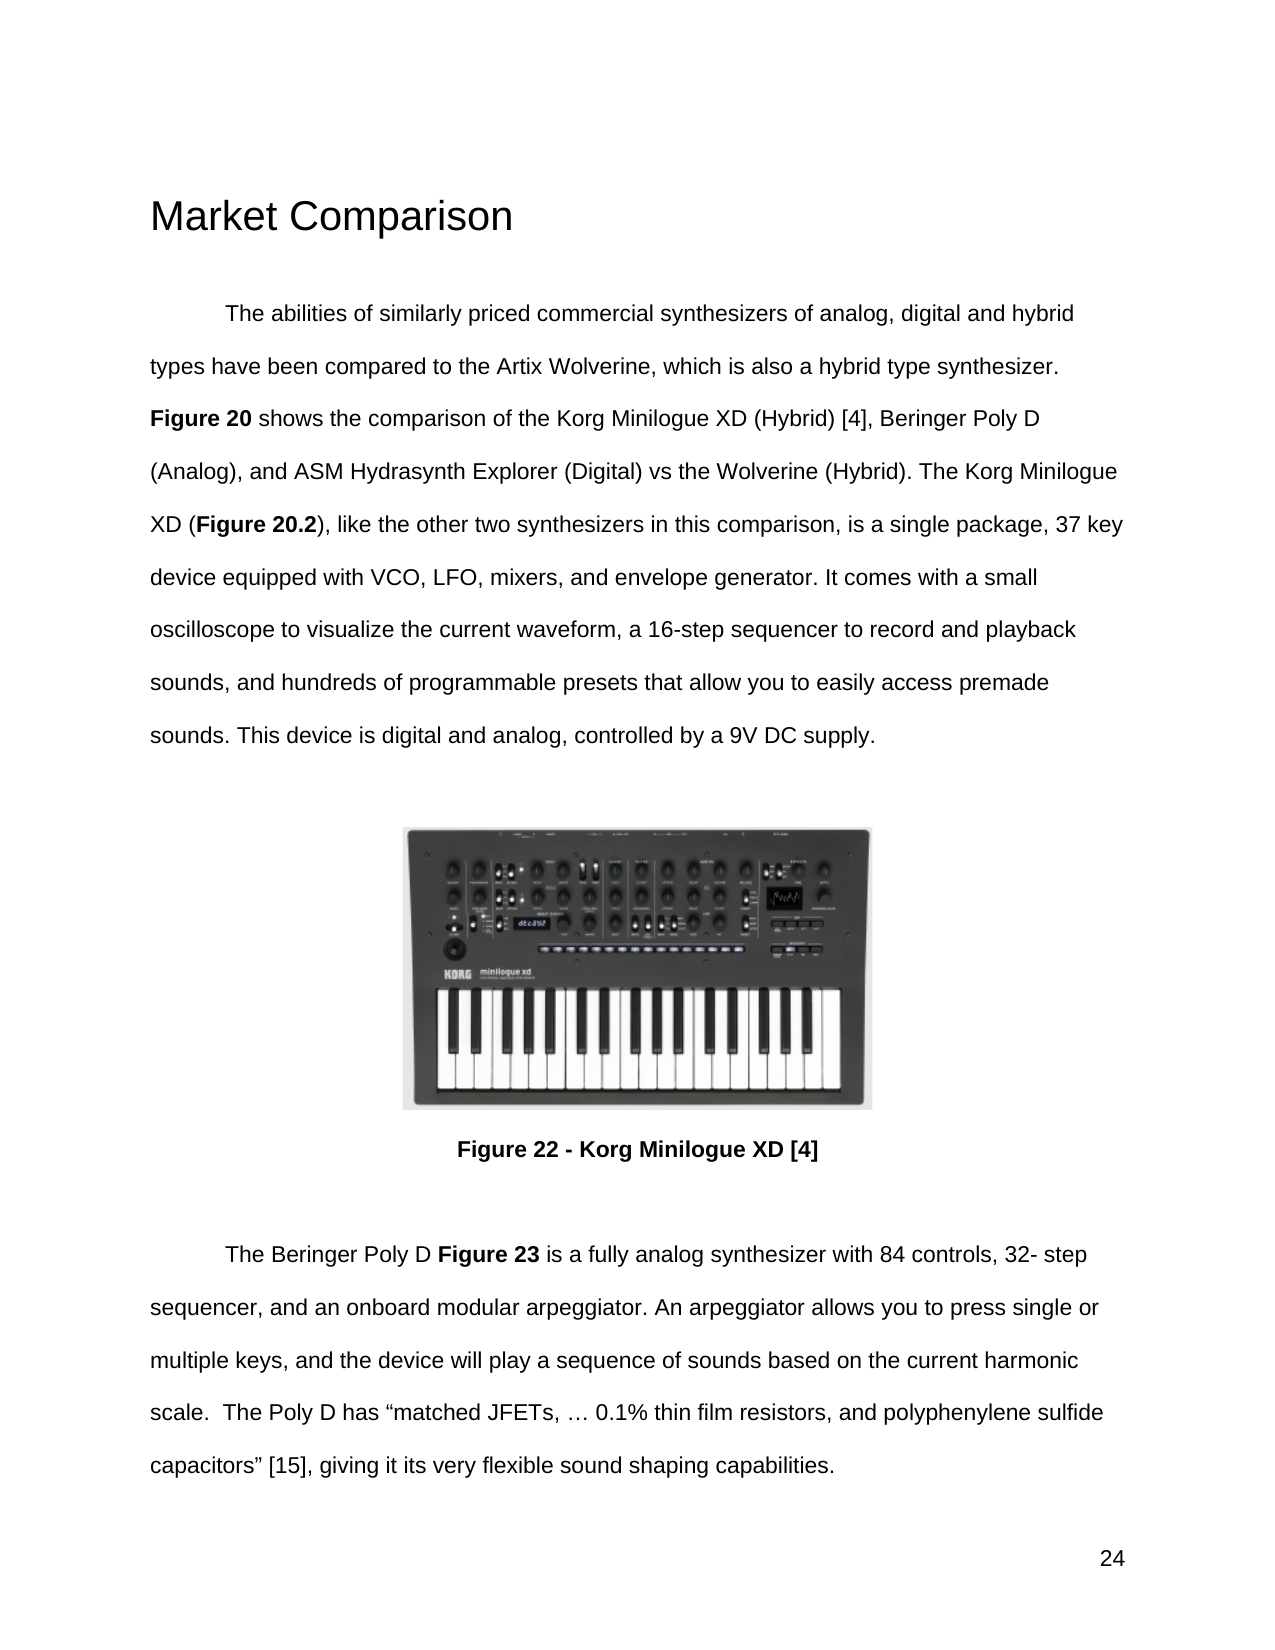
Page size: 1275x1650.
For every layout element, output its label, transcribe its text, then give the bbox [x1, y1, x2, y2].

text Figure 22 - Korg Minilogue XD [4] [150, 1136, 1125, 1162]
picture [402, 827, 873, 1110]
text The abilities of similarly priced commercial synthesizers of analog, digital and hybrid types have been compared to the Artix Wolverine, which is also a hybrid type synthesizer. Figure 20 shows the comparison of the Korg Minilogue XD (Hybrid) [4], Beringer Poly D (Analog), and ASM Hydrasynth Explorer (Digital) vs the Wolverine (Hybrid). The Korg Minilogue XD (Figure 20.2), like the other two synthesizers in this comparison, is a single package, 37 key device equipped with VCO, LFO, mixers, and envelope generator. It comes with a small oscilloscope to visualize the current waveform, a 16-step sequencer to record and playback sounds, and hundreds of programmable presets that allow you to easily access premade sounds. This device is digital and analog, controlled by a 9V DC supply. [150, 300, 1125, 748]
text The Beringer Poly D Figure 23 is a fully analog synthesizer with 84 controls, 32- step sequencer, and an onboard modular arpeggiator. An arpeggiator allows you to press single or multiple keys, and the device will play a sequence of sounds based on the current harmonic scale. The Poly D has “matched JFETs, … 0.1% thin film resistors, and polyphenylene sulfide capacitors” [15], giving it its very flexible sound shaping capabilities. [150, 1241, 1125, 1478]
subtitle Market Comparison [150, 192, 1125, 239]
